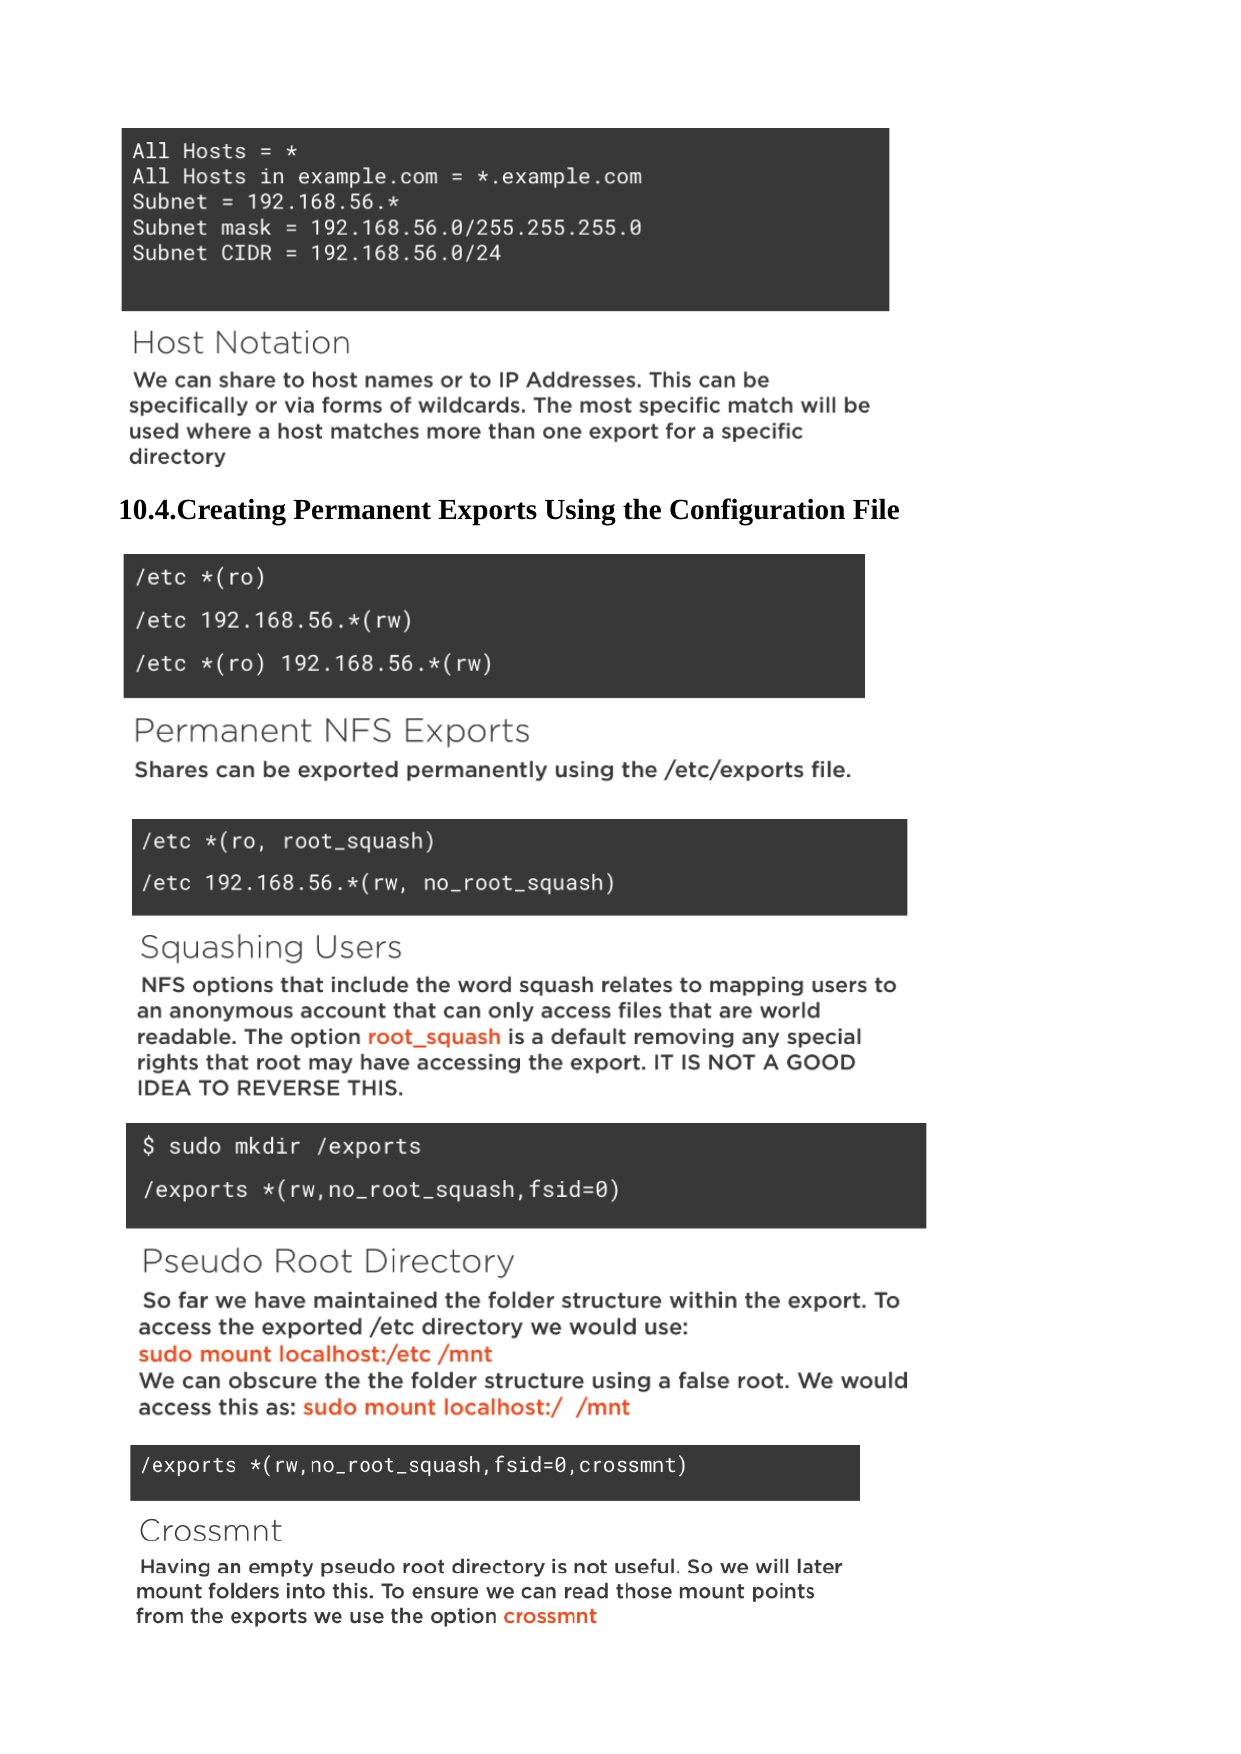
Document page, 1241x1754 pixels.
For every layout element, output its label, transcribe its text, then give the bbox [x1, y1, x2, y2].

picture [132, 819, 908, 1104]
picture [123, 554, 865, 796]
picture [121, 128, 890, 480]
text 10.4.Creating Permanent Exports Using the Configuration File [118, 492, 1122, 525]
picture [130, 1445, 860, 1637]
picture [126, 1123, 927, 1427]
